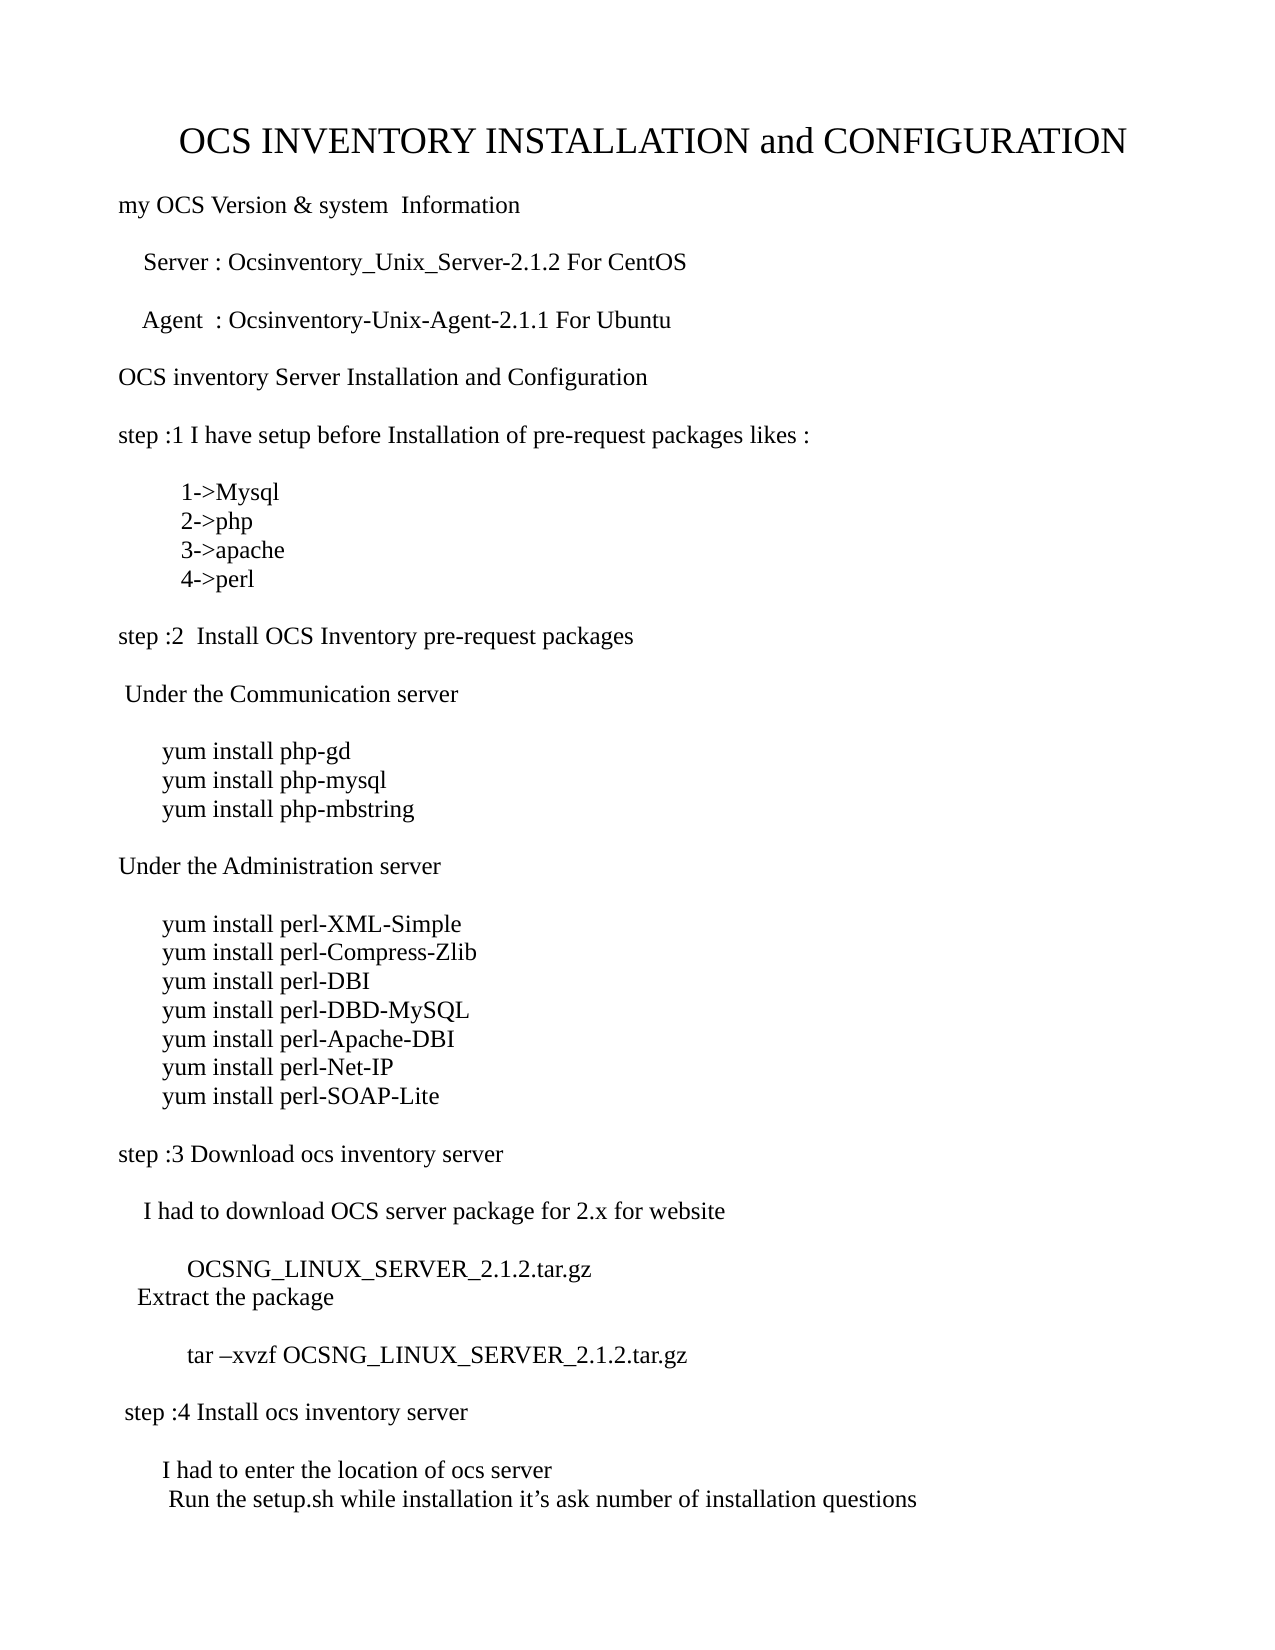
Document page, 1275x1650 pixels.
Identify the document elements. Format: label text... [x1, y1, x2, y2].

text yum install php-mysql [118, 765, 1157, 794]
text Under the Communication server [118, 679, 1157, 707]
text 1->Mysql [118, 477, 1157, 506]
text yum install perl-Net-IP [118, 1052, 1157, 1081]
text step :2 Install OCS Inventory pre-request packages [118, 621, 1157, 650]
text tar –xvzf OCSNG_LINUX_SERVER_2.1.2.tar.gz [118, 1340, 1157, 1369]
text OCSNG_LINUX_SERVER_2.1.2.tar.gz [118, 1254, 1157, 1282]
text yum install perl-SOAP-Lite [118, 1081, 1157, 1110]
text yum install perl-Compress-Zlib [118, 937, 1157, 966]
text I had to download OCS server package for 2.x for website [118, 1196, 1157, 1225]
text yum install php-gd [118, 736, 1157, 765]
text my OCS Version & system Information [118, 190, 1157, 219]
text 4->perl [118, 564, 1157, 592]
text step :3 Download ocs inventory server [118, 1139, 1157, 1167]
text yum install perl-Apache-DBI [118, 1024, 1157, 1052]
text yum install perl-DBI [118, 966, 1157, 995]
text OCS INVENTORY INSTALLATION and CONFIGURATION [118, 118, 1157, 161]
text Under the Administration server [118, 851, 1157, 880]
text Extract the package [118, 1282, 1157, 1311]
text step :1 I have setup before Installation of pre-request packages likes : [118, 420, 1157, 449]
text Run the setup.sh while installation it’s ask number of installation questions [118, 1484, 1157, 1512]
text I had to enter the location of ocs server [118, 1455, 1157, 1484]
text Server : Ocsinventory_Unix_Server-2.1.2 For CentOS [118, 247, 1157, 276]
text 2->php [118, 506, 1157, 535]
text yum install perl-DBD-MySQL [118, 995, 1157, 1024]
text yum install perl-XML-Simple [118, 909, 1157, 937]
text yum install php-mbstring [118, 794, 1157, 822]
text step :4 Install ocs inventory server [118, 1397, 1157, 1426]
text Agent : Ocsinventory-Unix-Agent-2.1.1 For Ubuntu [118, 305, 1157, 334]
text OCS inventory Server Installation and Configuration [118, 362, 1157, 391]
text 3->apache [118, 535, 1157, 564]
